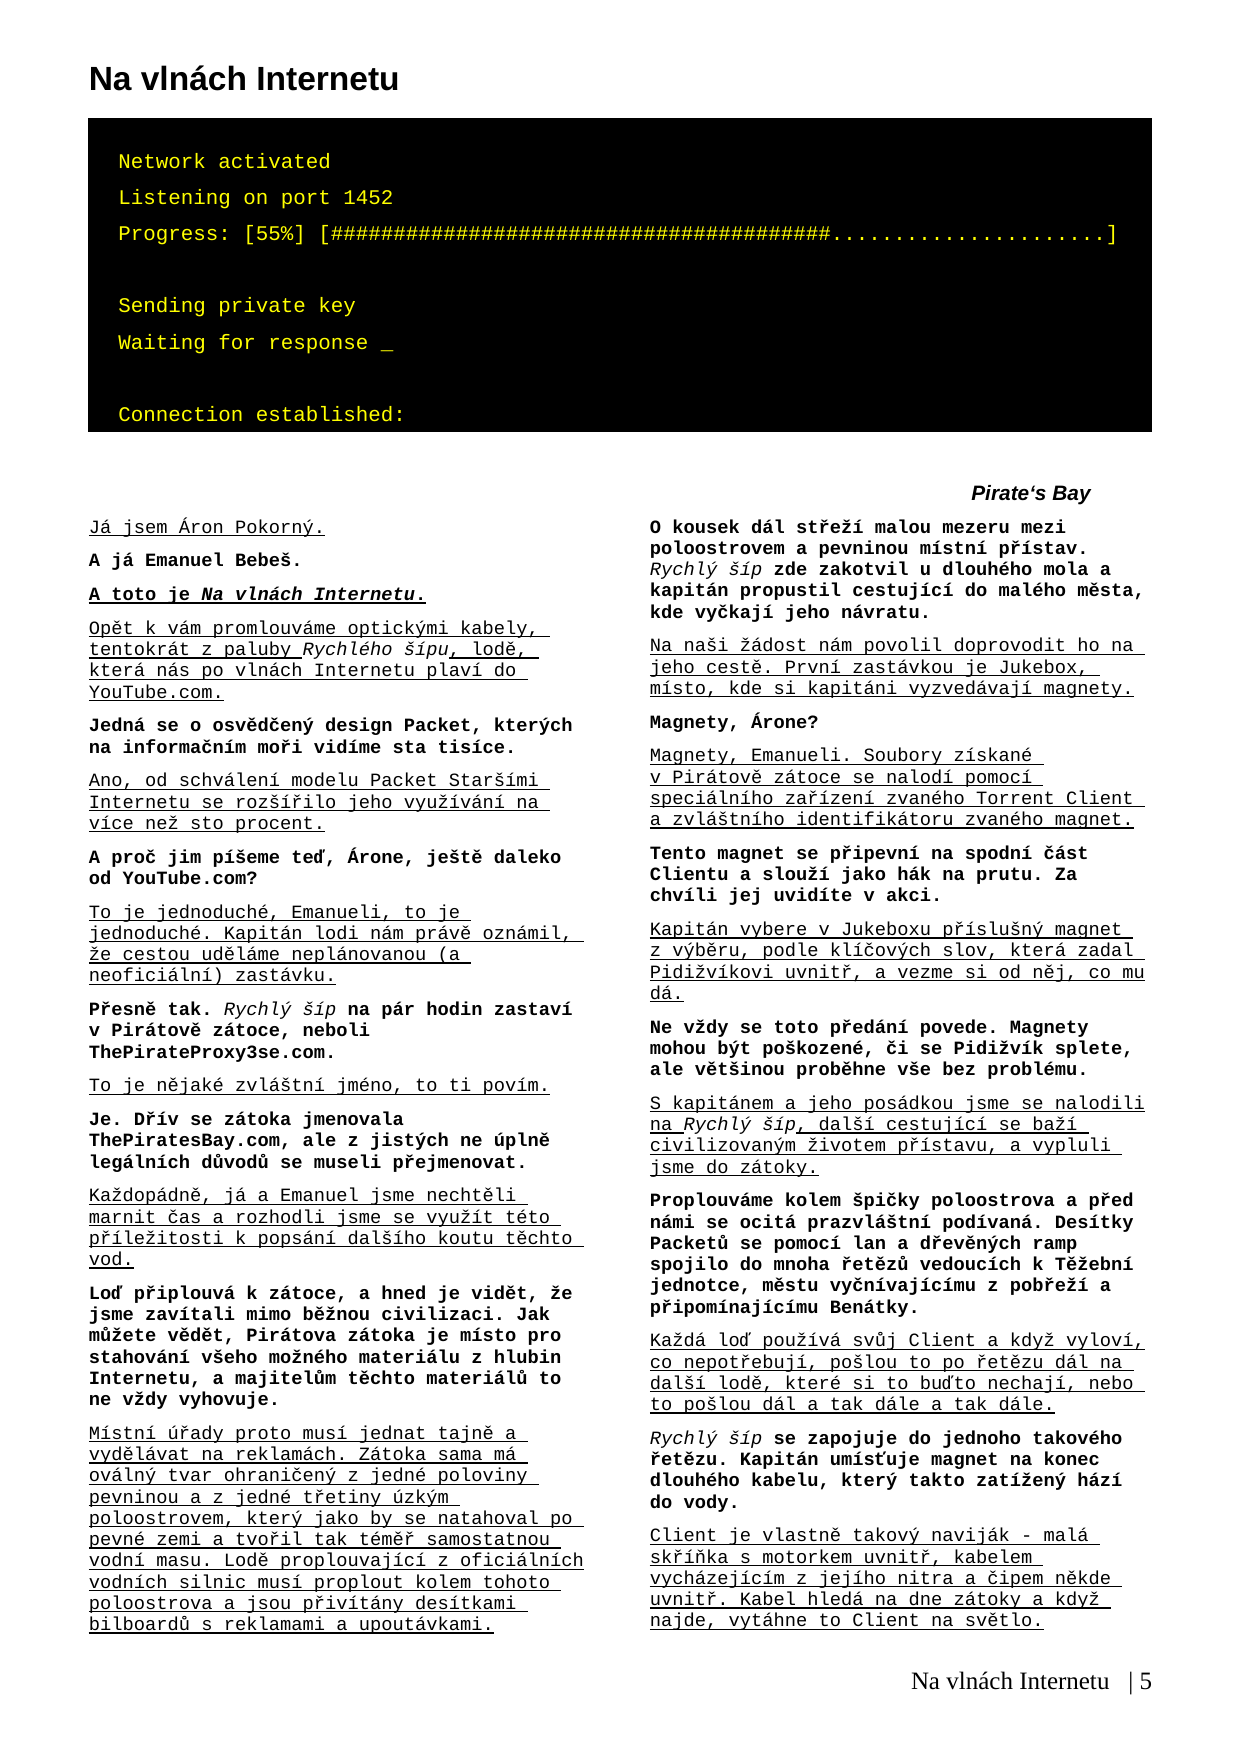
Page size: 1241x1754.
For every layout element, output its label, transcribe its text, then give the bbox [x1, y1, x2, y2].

text Loď připlouvá k zátoce, a hned je vidět, že jsme zavítali mimo běžnou civilizaci. Jak můžete vědět, Pirátova zátoka je místo pro stahování všeho možného materiálu z hlubin Internetu, a majitelům těchto materiálů to ne vždy vyhovuje. [88, 1284, 591, 1411]
text To je jednoduché, Emanueli, to je jednoduché. Kapitán lodi nám právě oznámil, že cestou uděláme neplánovanou (a neoficiální) zastávku. [88, 902, 591, 987]
text Tento magnet se připevní na spodní část Clientu a slouží jako hák na prutu. Za chvíli jej uvidíte v akci. [649, 844, 1152, 907]
text Client je vlastně takový naviják - malá skříňka s motorkem uvnitř, kabelem vycházejícím z jejího nitra a čipem někde uvnitř. Kabel hledá na dne zátoky a když najde, vytáhne to Client na světlo. [649, 1526, 1152, 1632]
text Na naši žádost nám povolil doprovodit ho na jeho cestě. První zastávkou je Jukebox, místo, kde si kapitáni vyzvedávají magnety. [649, 636, 1152, 700]
text Kapitán vybere v Jukeboxu příslušný magnet z výběru, podle klíčových slov, která zadal Pidižvíkovi uvnitř, a vezme si od něj, co mu dá. [649, 920, 1152, 1005]
text Magnety, Árone? [649, 712, 1152, 734]
text Je. Dřív se zátoka jmenovala ThePiratesBay.com, ale z jistých ne úplně legálních důvodů se museli přejmenovat. [88, 1110, 591, 1174]
subtitle Pirate‘s Bay [88, 481, 1152, 505]
text Opět k vám promlouváme optickými kabely, tentokrát z paluby Rychlého šípu, lodě, která nás po vlnách Internetu plaví do YouTube.com. [88, 619, 591, 704]
text Každopádně, já a Emanuel jsme nechtěli marnit čas a rozhodli jsme se využít této příležitosti k popsání dalšího koutu těchto vod. [88, 1186, 591, 1271]
subtitle Na vlnách Internetu [88, 59, 1152, 98]
text Proplouváme kolem špičky poloostrova a před námi se ocitá prazvláštní podívaná. Desítky Packetů se pomocí lan a dřevěných ramp spojilo do mnoha řetězů vedoucích k Těžební jednotce, městu vyčnívajícímu z pobřeží a připomínajícímu Benátky. [649, 1191, 1152, 1319]
text Místní úřady proto musí jednat tajně a vydělávat na reklamách. Zátoka sama má oválný tvar ohraničený z jedné poloviny pevninou a z jedné třetiny úzkým poloostrovem, který jako by se natahoval po pevné zemi a tvořil tak téměř samostatnou vodní masu. Lodě proplouvající z oficiálních vodních silnic musí proplout kolem tohoto poloostrova a jsou přivítány desítkami bilboardů s reklamami a upoutávkami. [88, 1424, 591, 1636]
text A já Emanuel Bebeš. [88, 551, 591, 572]
text Rychlý šíp se zapojuje do jednoho takového řetězu. Kapitán umísťuje magnet na konec dlouhého kabelu, který takto zatížený hází do vody. [649, 1429, 1152, 1514]
text Přesně tak. Rychlý šíp na pár hodin zastaví v Pirátově zátoce, neboli ThePirateProxy3se.com. [88, 1000, 591, 1064]
text S kapitánem a jeho posádkou jsme se nalodili na Rychlý šíp, další cestující se baží civilizovaným životem přístavu, a vypluli jsme do zátoky. [649, 1094, 1152, 1179]
text Já jsem Áron Pokorný. [88, 517, 591, 539]
text A toto je Na vlnách Internetu. [88, 585, 591, 606]
text To je nějaké zvláštní jméno, to ti povím. [88, 1076, 591, 1097]
text Magnety, Emanueli. Soubory získané v Pirátově zátoce se nalodí pomocí speciálního zařízení zvaného Torrent Client a zvláštního identifikátoru zvaného magnet. [649, 746, 1152, 831]
text Ne vždy se toto předání povede. Magnety mohou být poškozené, či se Pidižvík splete, ale většinou proběhne vše bez problému. [649, 1017, 1152, 1081]
text Každá loď používá svůj Client a když vyloví, co nepotřebují, pošlou to po řetězu dál na další lodě, které si to buďto nechají, nebo to pošlou dál a tak dále a tak dále. [649, 1331, 1152, 1416]
text A proč jim píšeme teď, Árone, ještě daleko od YouTube.com? [88, 847, 591, 890]
text Jedná se o osvědčený design Packet, kterých na informačním moři vidíme sta tisíce. [88, 716, 591, 759]
text Ano, od schválení modelu Packet Staršími Internetu se rozšířilo jeho využívání na více než sto procent. [88, 771, 591, 835]
text O kousek dál střeží malou mezeru mezi poloostrovem a pevninou místní přístav. Rychlý šíp zde zakotvil u dlouhého mola a kapitán propustil cestující do malého města, kde vyčkají jeho návratu. [649, 517, 1152, 624]
